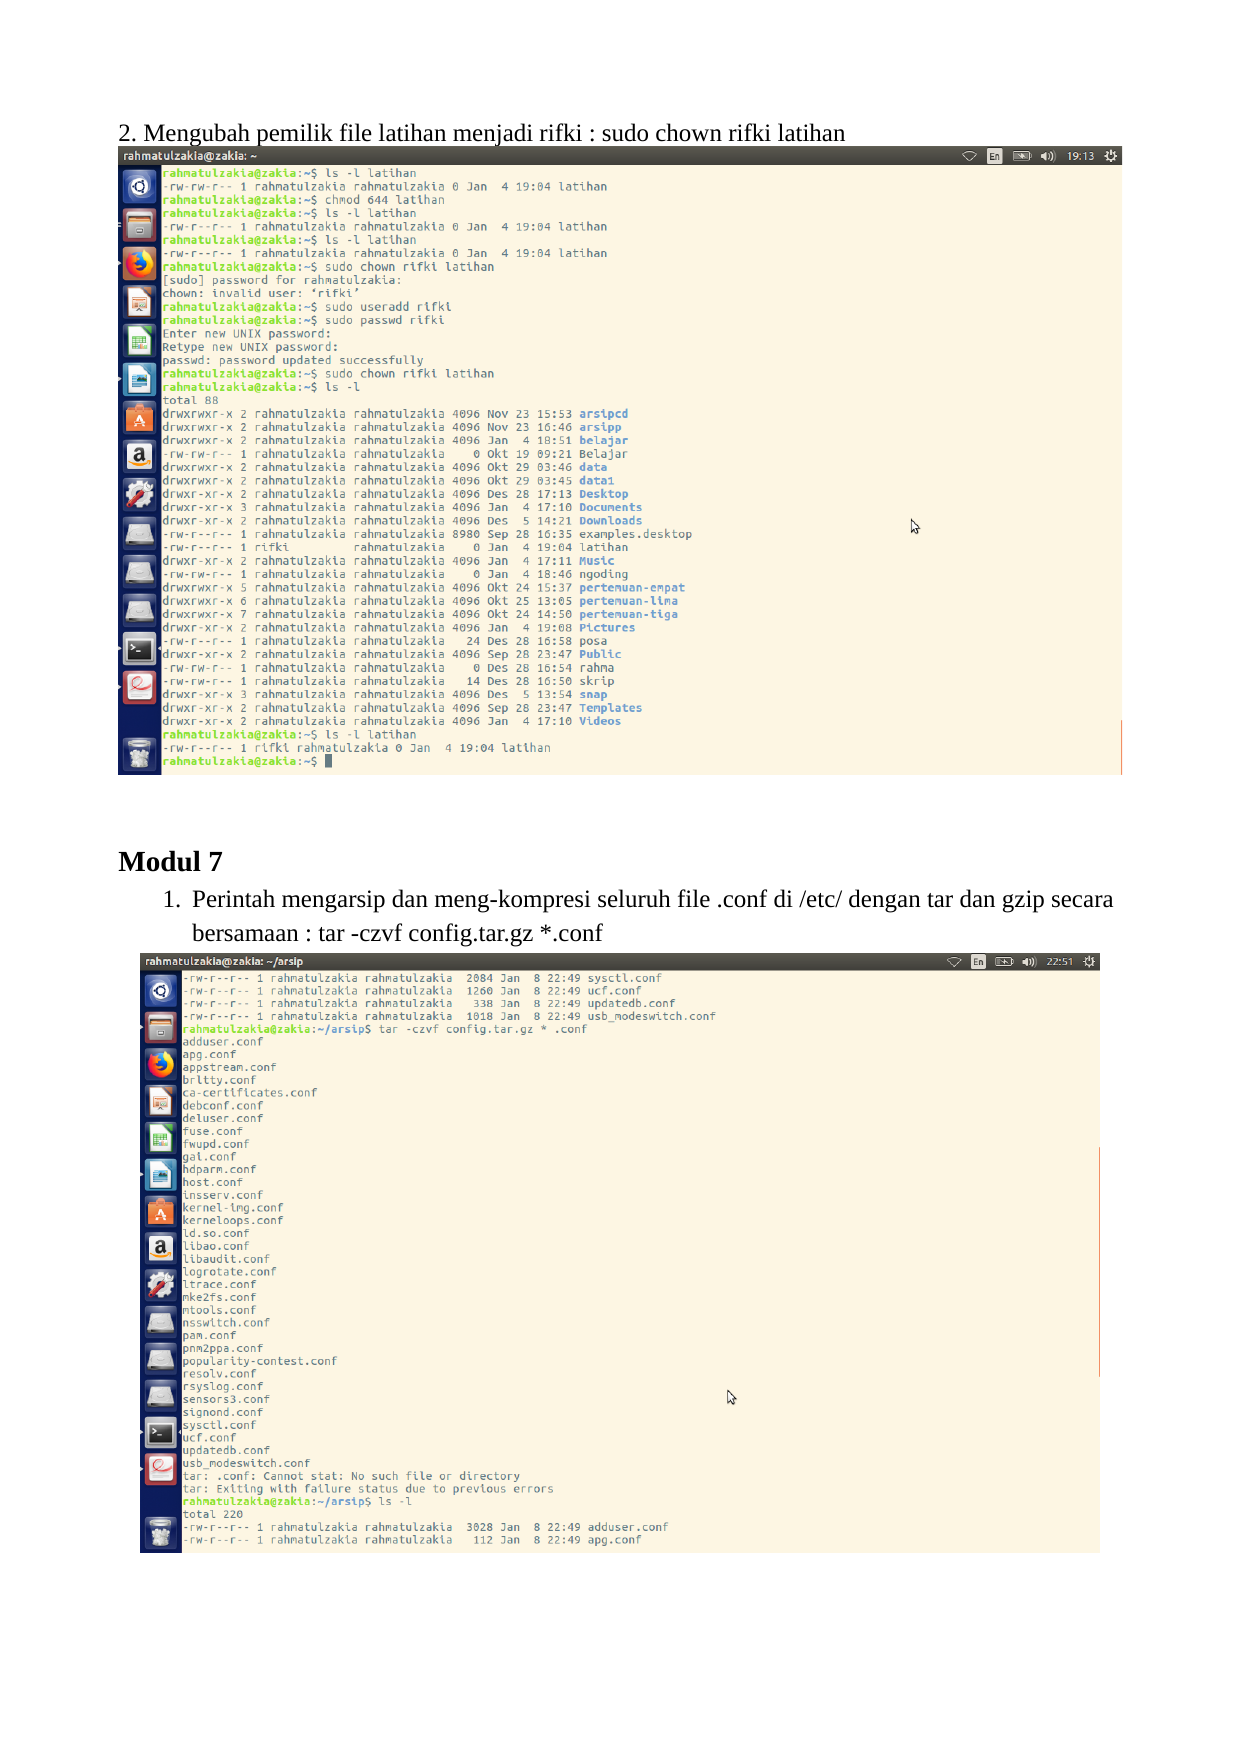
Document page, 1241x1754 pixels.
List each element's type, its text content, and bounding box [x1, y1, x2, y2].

picture [118, 146, 1123, 775]
picture [140, 953, 1100, 1553]
list Perintah mengarsip dan meng-kompresi seluruh file .conf di /etc/ dengan tar dan gzip secara bersamaan : tar -czvf config.tar.gz *.conf [162, 884, 1122, 947]
text 2. Mengubah pemilik file latihan menjadi rifki : sudo chown rifki latihan [118, 118, 1122, 146]
subtitle Modul 7 [118, 844, 1122, 878]
